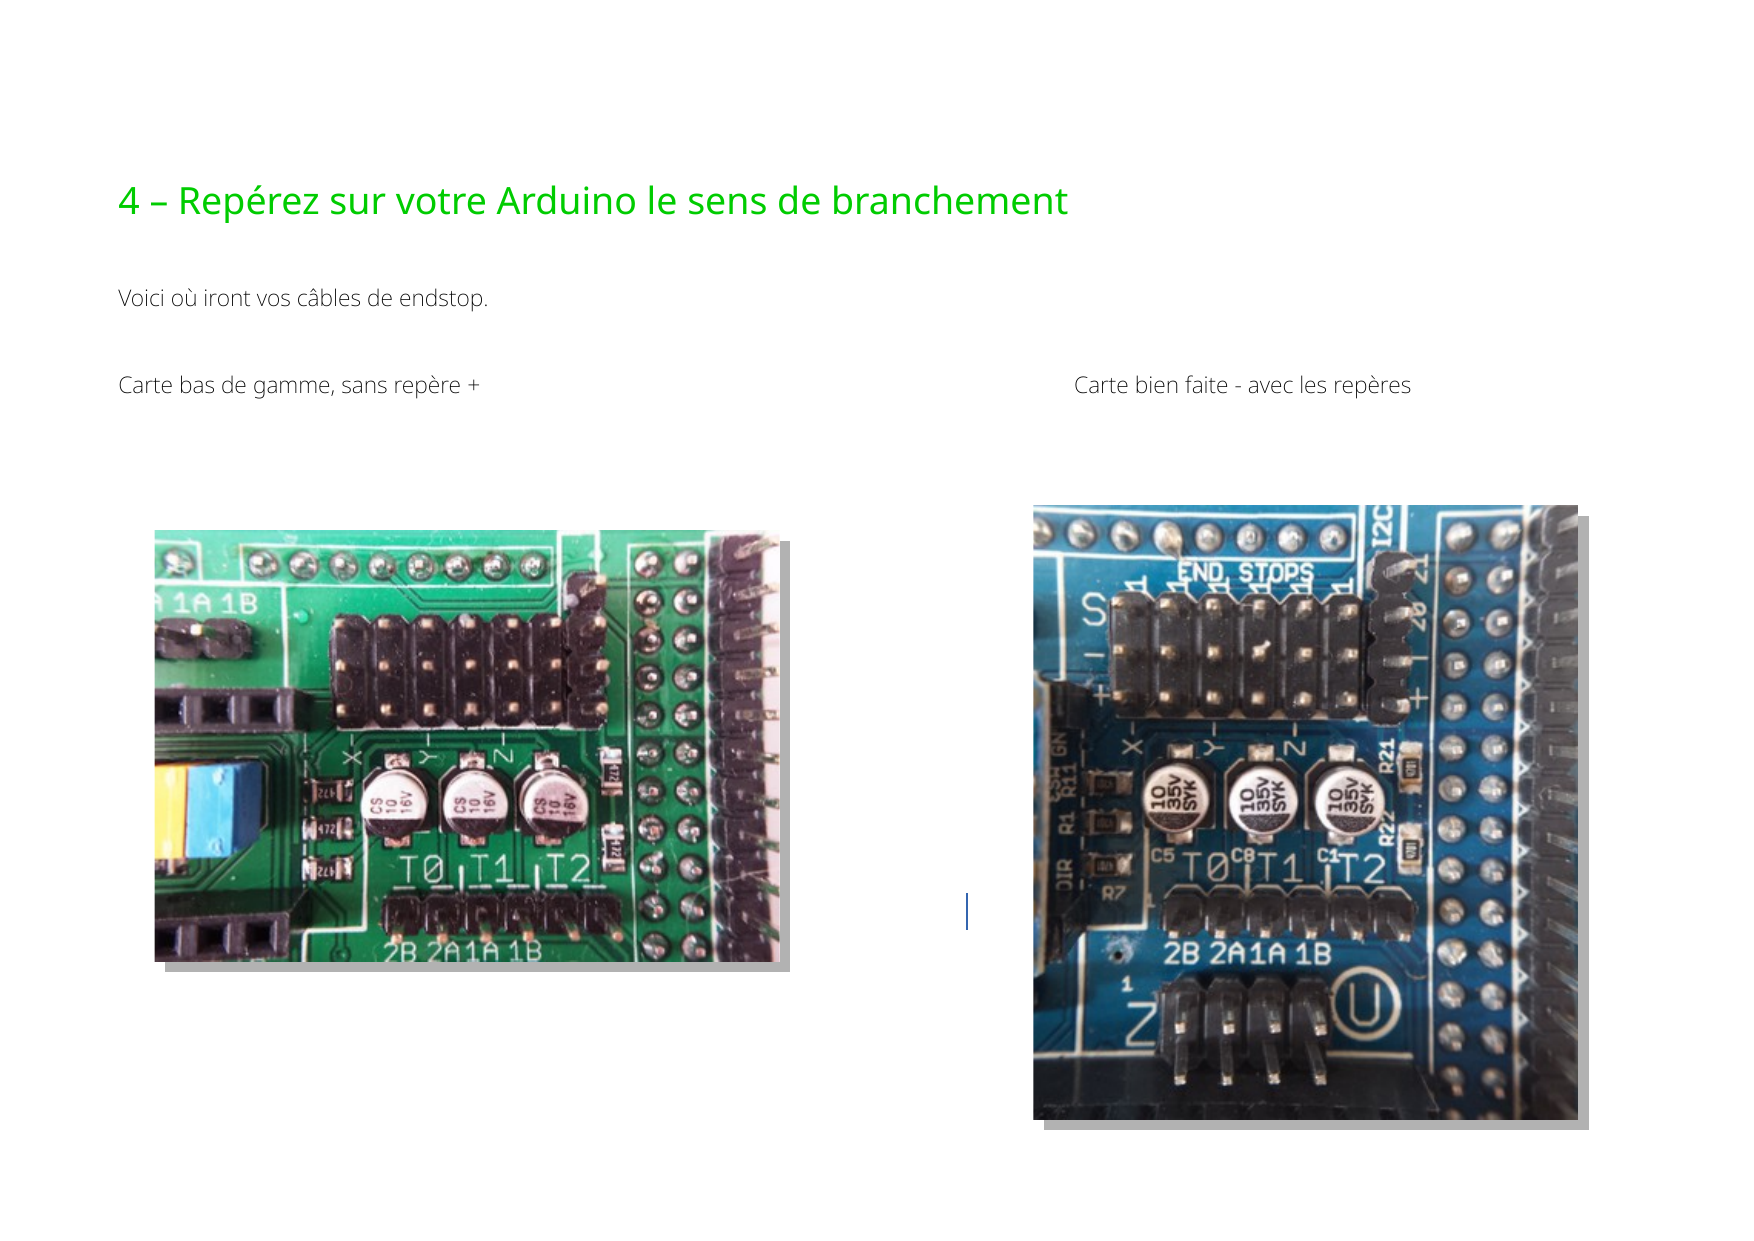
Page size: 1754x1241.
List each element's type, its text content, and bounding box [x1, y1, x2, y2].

picture [154, 530, 780, 962]
text Carte bas de gamme, sans repère + Carte bien faite - avec les repères [118, 369, 1636, 400]
picture [1033, 505, 1578, 1120]
text Voici où iront vos câbles de endstop. [118, 282, 1636, 313]
subtitle 4 – Repérez sur votre Arduino le sens de branchement [118, 174, 1636, 225]
